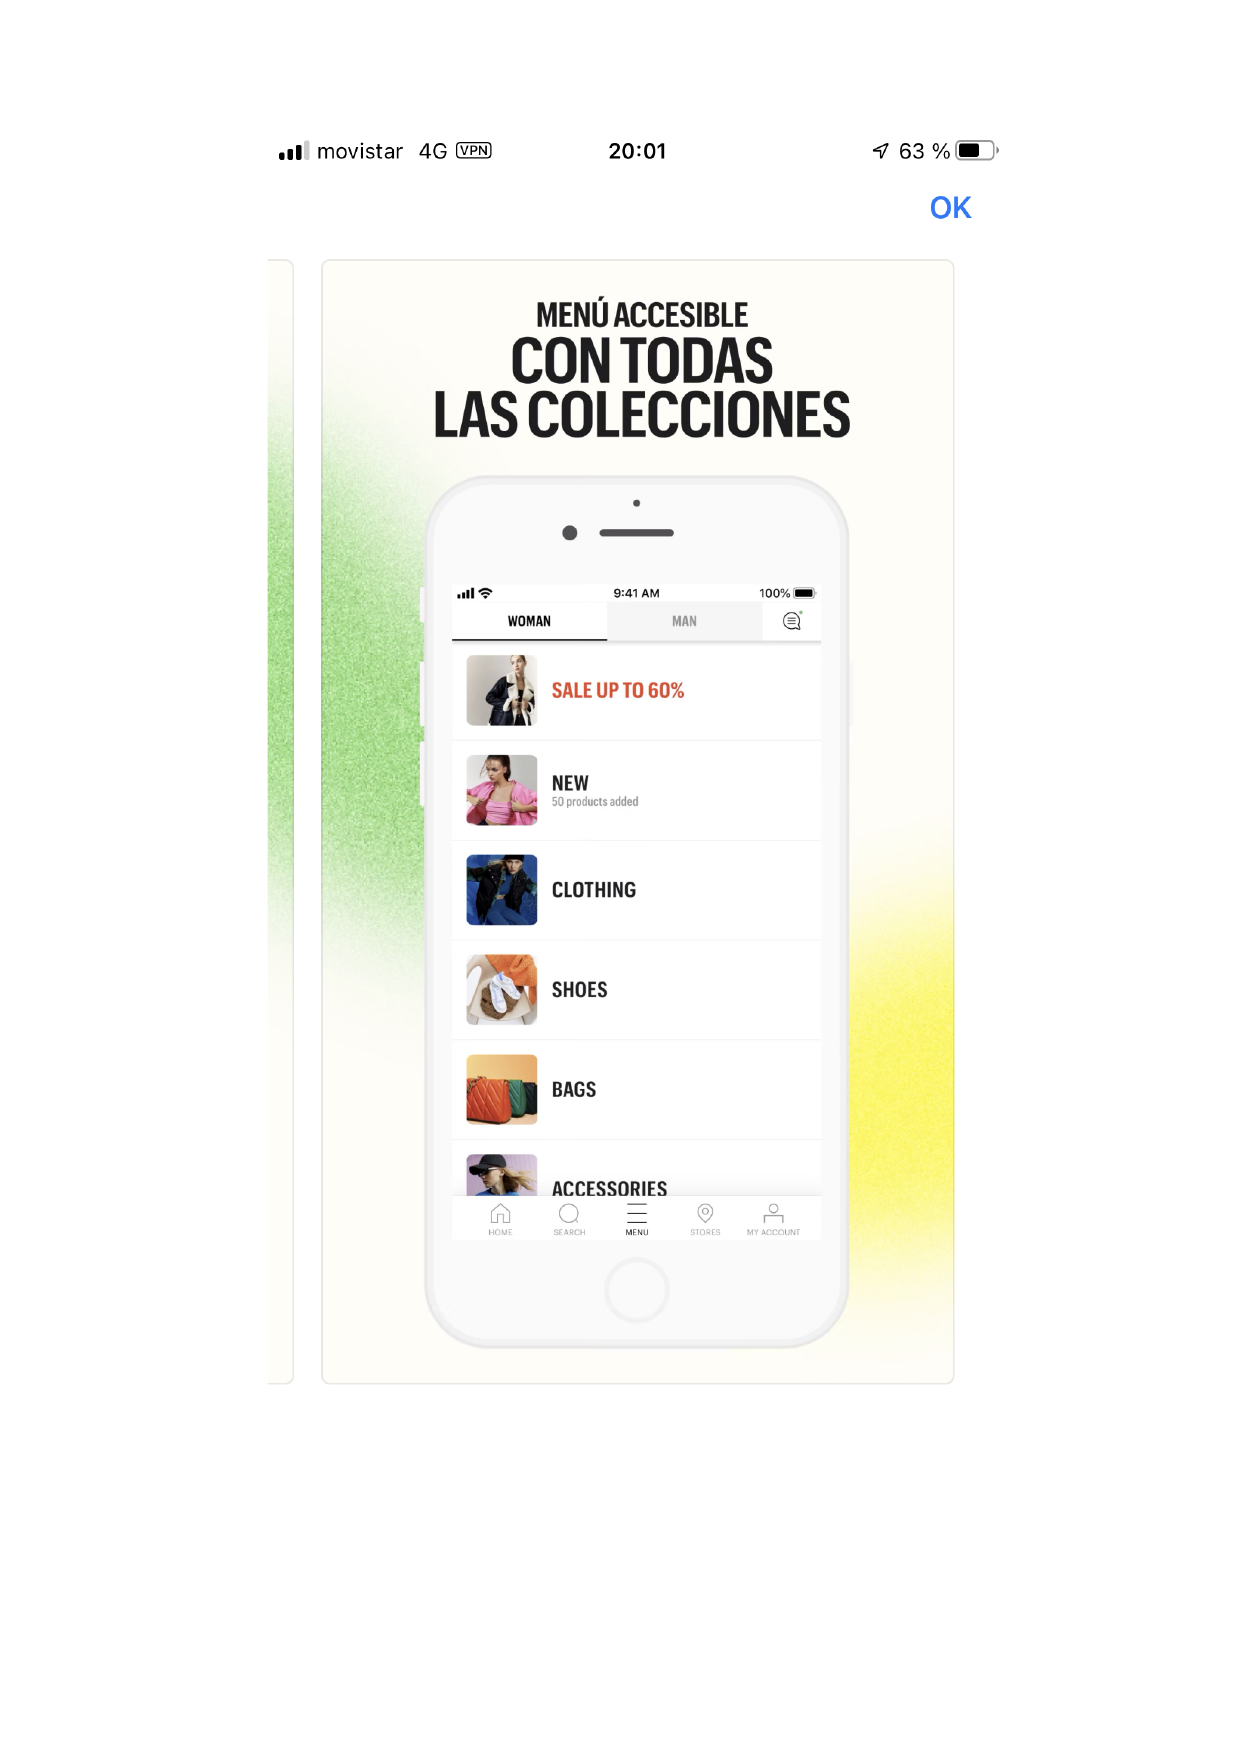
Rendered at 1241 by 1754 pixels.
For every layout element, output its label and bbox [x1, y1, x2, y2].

picture [267, 133, 1008, 1448]
